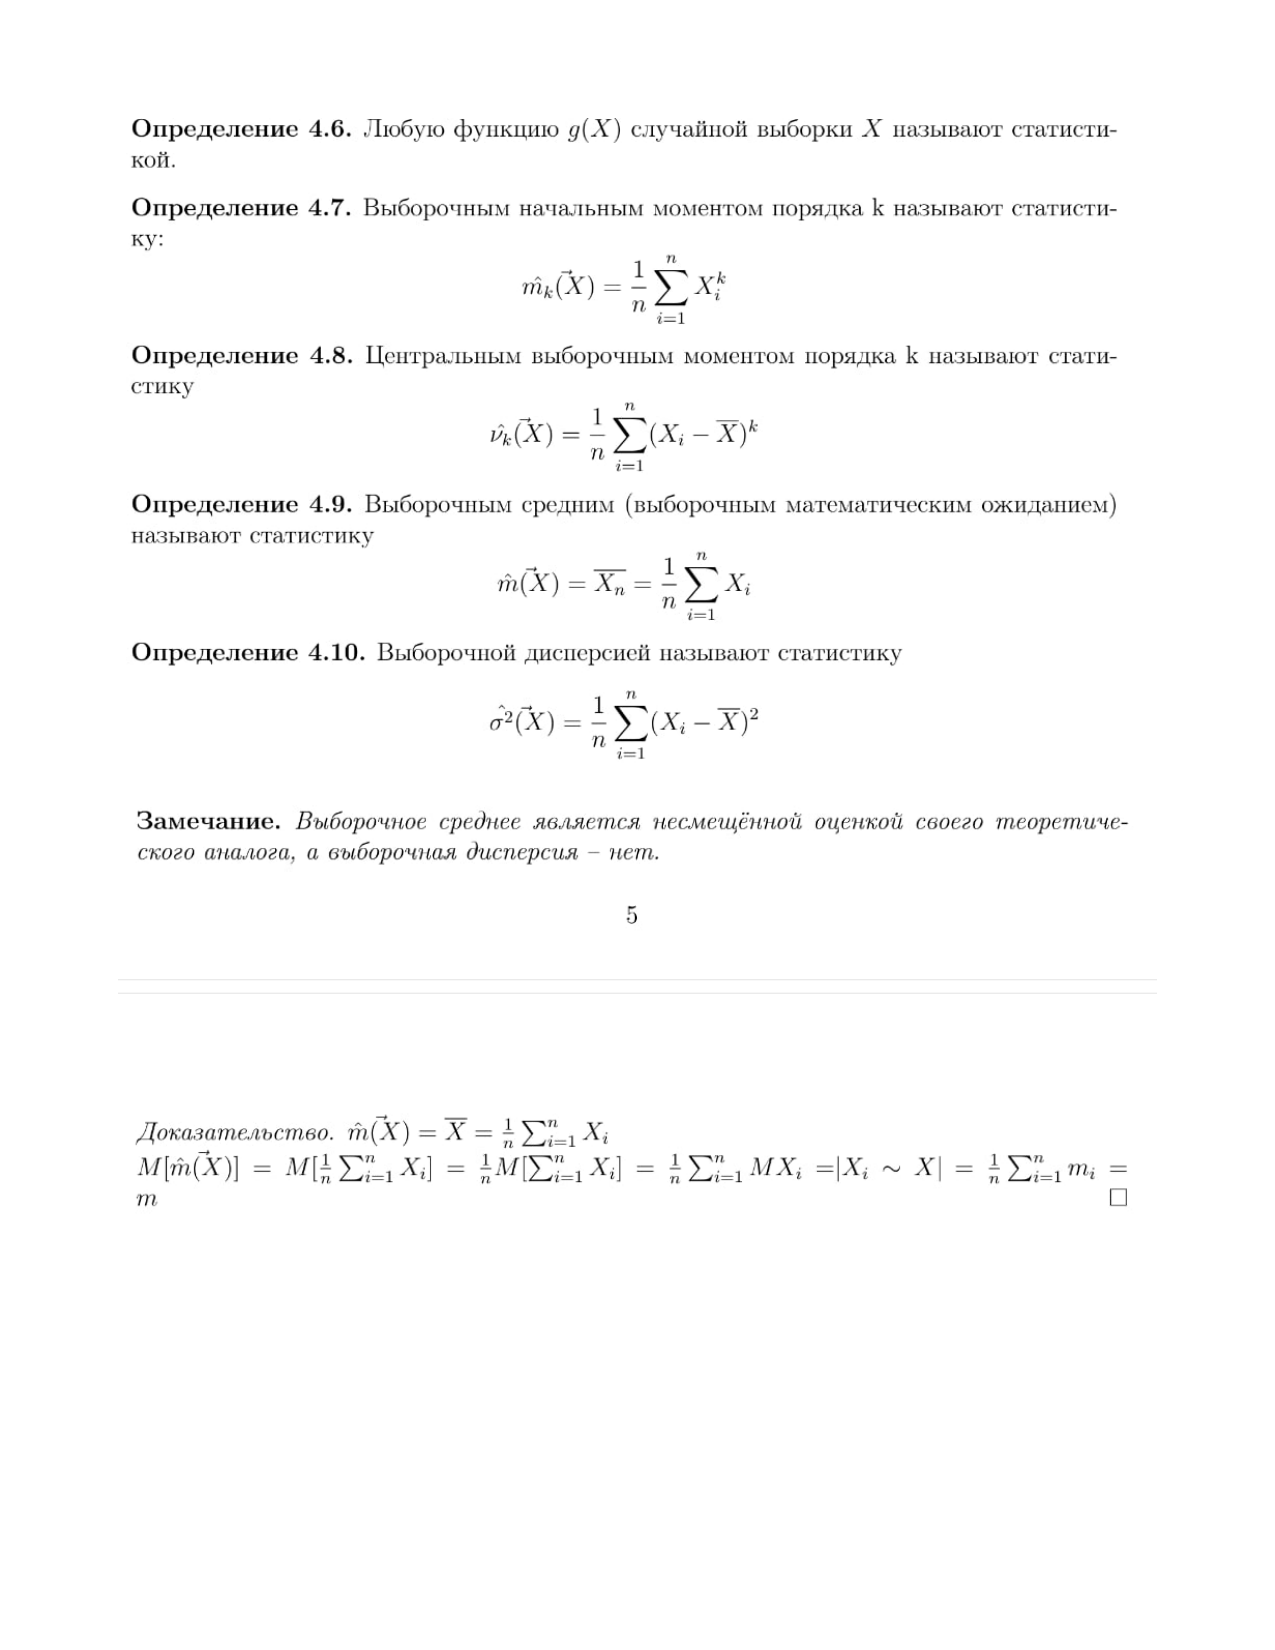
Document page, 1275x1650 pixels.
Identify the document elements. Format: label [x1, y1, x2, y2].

picture [118, 797, 1157, 1227]
picture [118, 118, 1157, 769]
